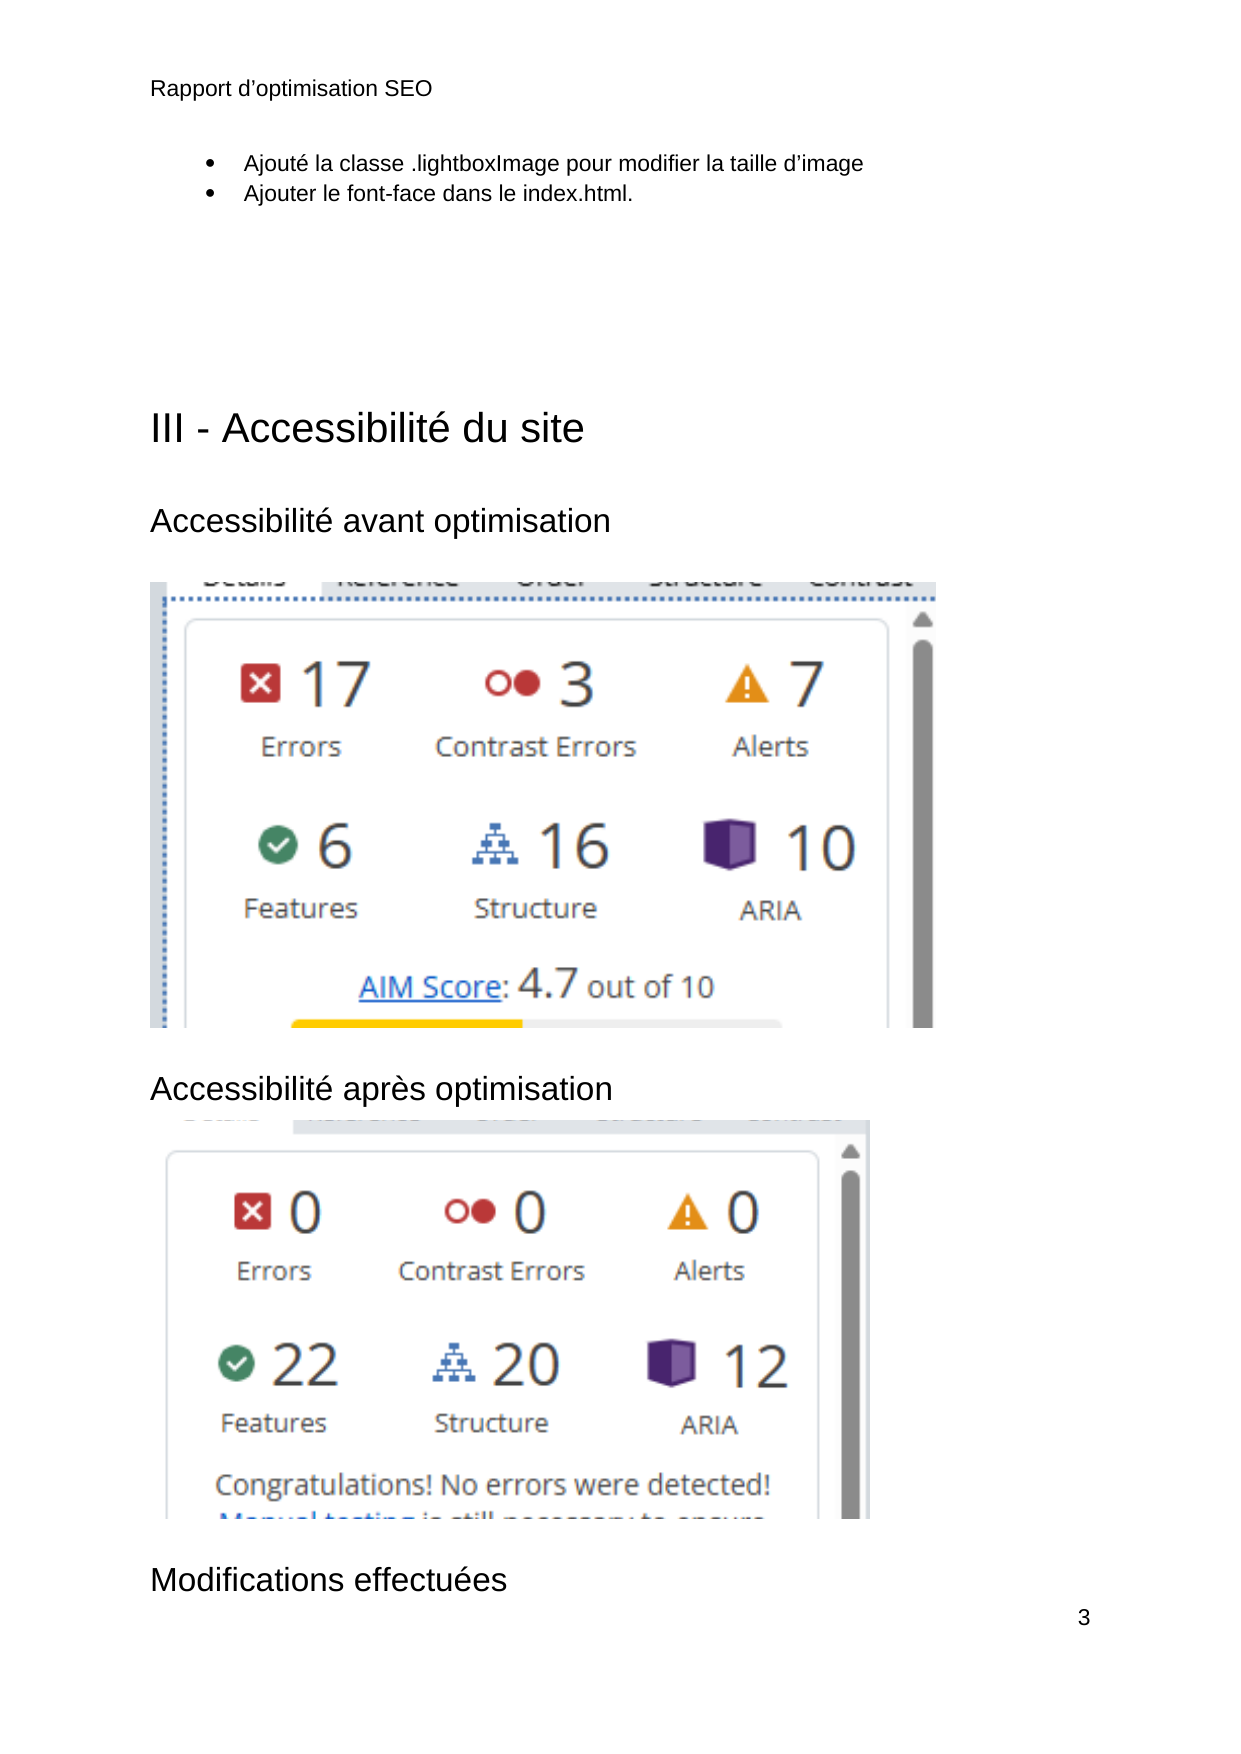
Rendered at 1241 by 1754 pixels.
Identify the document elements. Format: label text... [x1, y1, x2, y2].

subtitle Accessibilité avant optimisation [150, 501, 1090, 539]
list Ajouter le font-face dans le index.html. [206, 180, 1090, 207]
subtitle Modifications effectuées [150, 1560, 1090, 1598]
subtitle Accessibilité après optimisation [150, 1069, 1090, 1108]
subtitle III - Accessibilité du site [150, 403, 1090, 451]
list Ajouté la classe .lightboxImage pour modifier la taille d’image [206, 150, 1090, 176]
